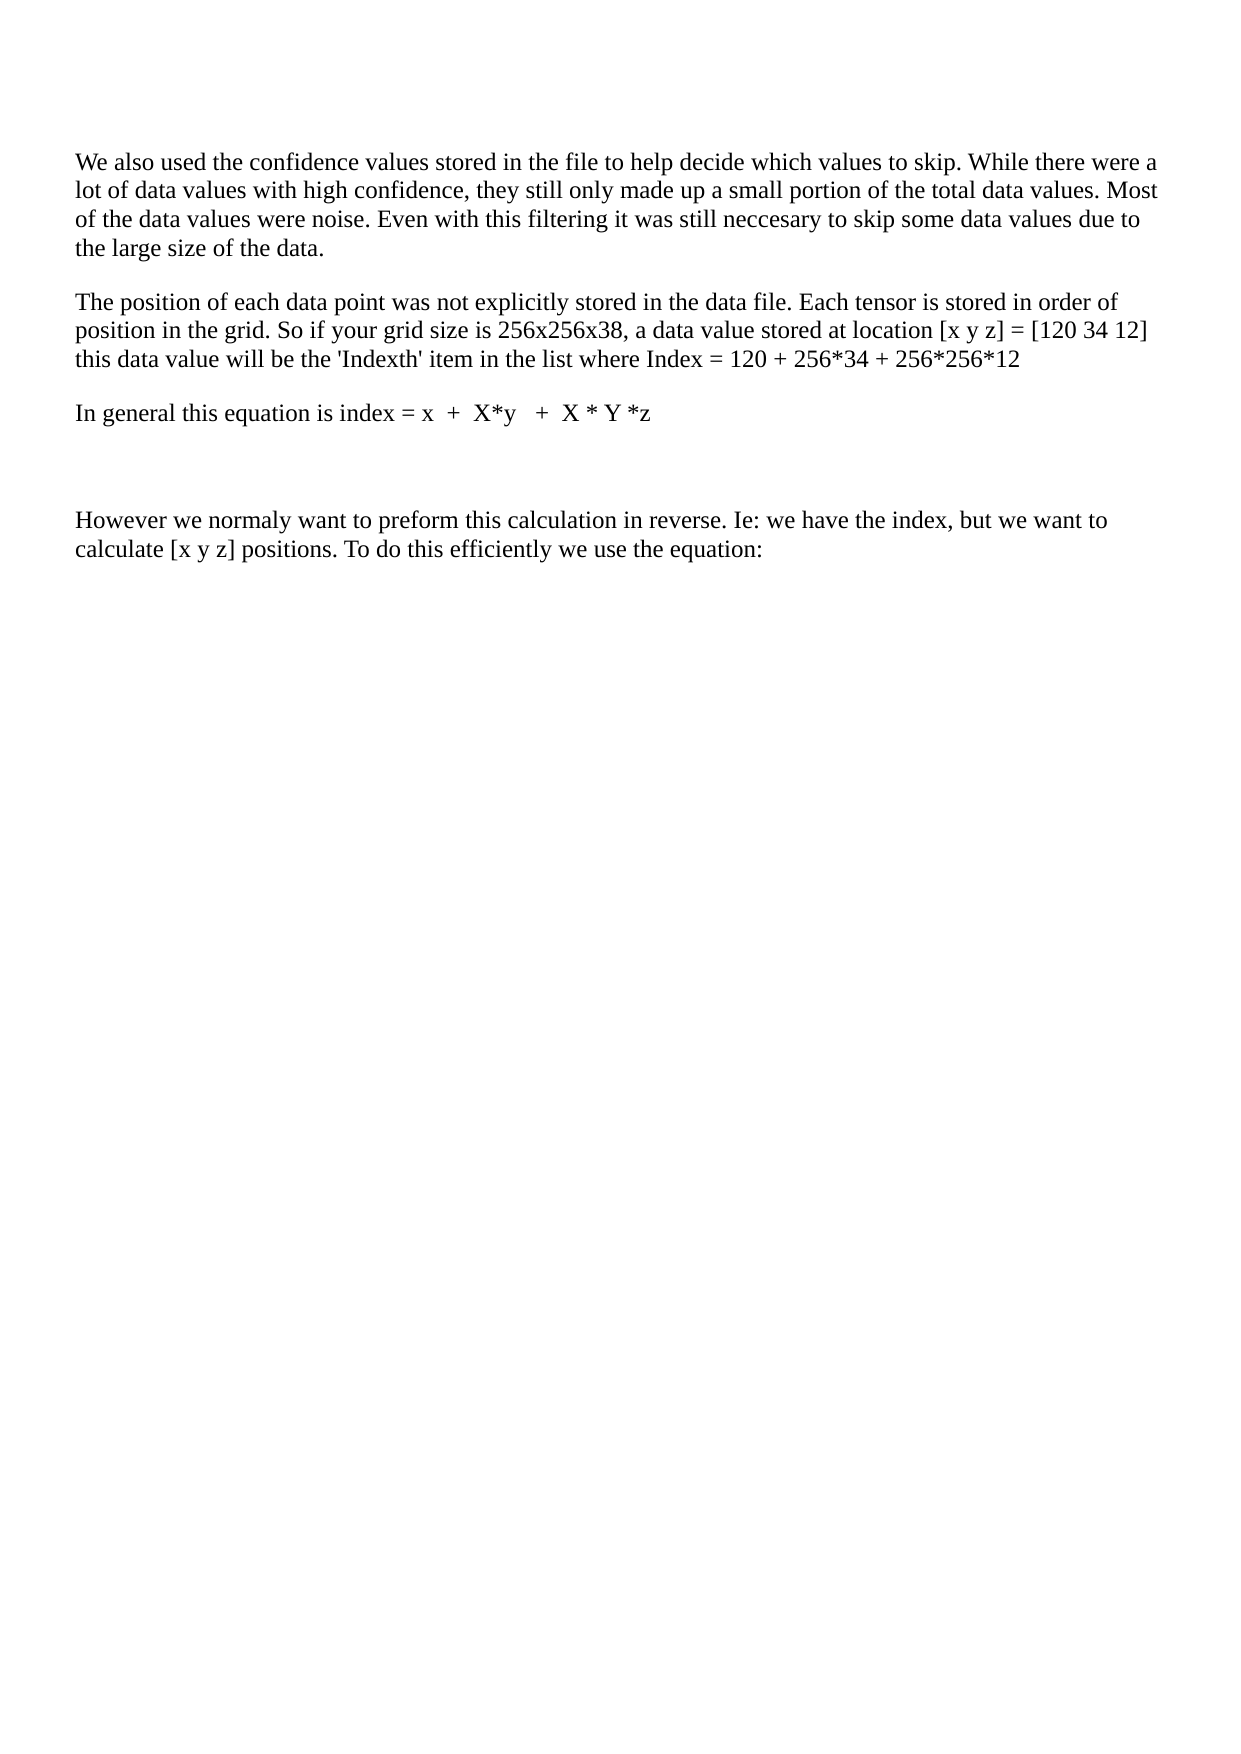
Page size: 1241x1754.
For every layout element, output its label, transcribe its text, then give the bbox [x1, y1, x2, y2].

subtitle However we normaly want to preform this calculation in reverse. Ie: we have the index, but we want to calculate [x y z] positions. To do this efficiently we use the equation: [75, 506, 1165, 563]
subtitle In general this equation is index = x + X*y + X * Y *z [75, 398, 1165, 427]
subtitle The position of each data point was not explicitly stored in the data file. Each tensor is stored in order of position in the grid. So if your grid size is 256x256x38, a data value stored at location [x y z] = [120 34 12] this data value will be the 'Indexth' item in the list where Index = 120 + 256*34 + 256*256*12 [75, 287, 1165, 373]
subtitle We also used the confidence values stored in the file to help decide which values to skip. While there were a lot of data values with high confidence, they still only made up a small portion of the total data values. Most of the data values were noise. Even with this filtering it was still neccesary to skip some data values due to the large size of the data. [75, 147, 1165, 262]
